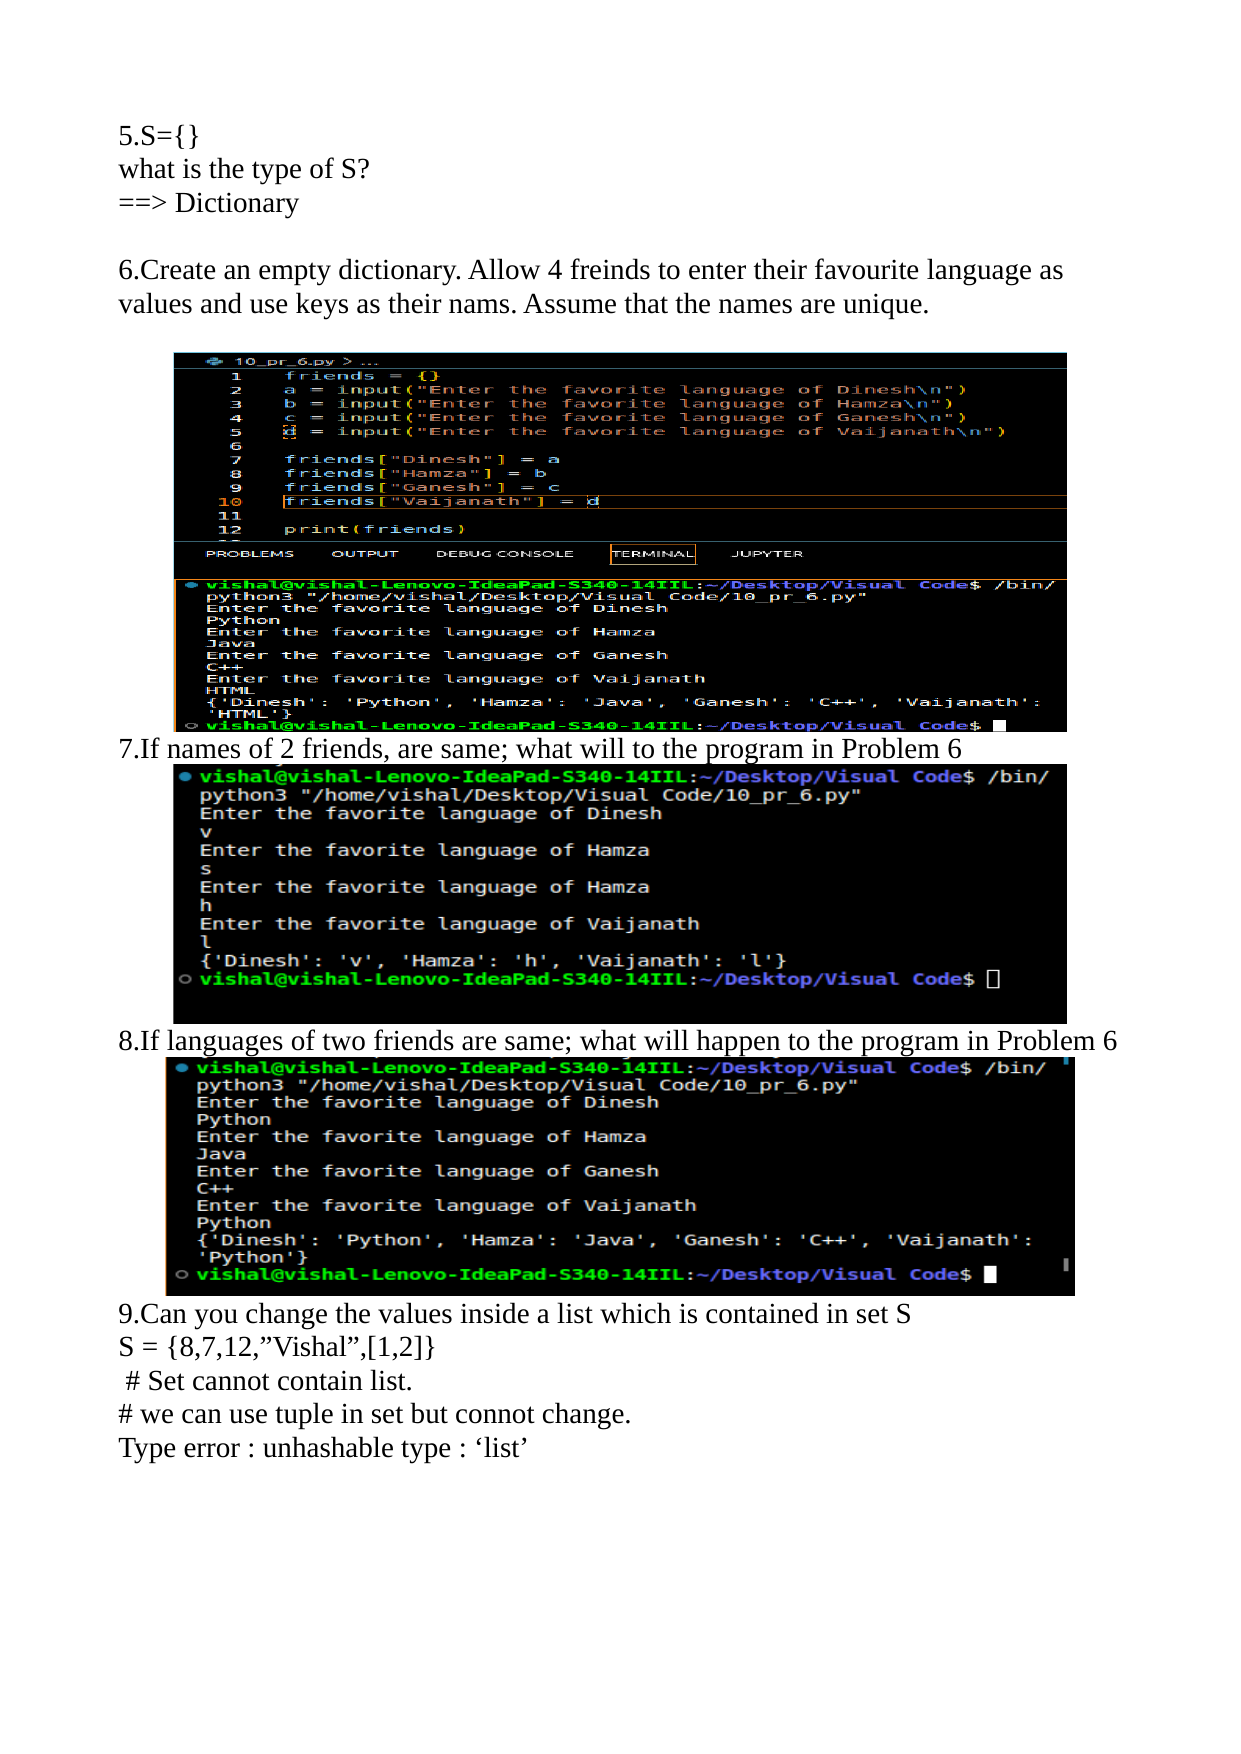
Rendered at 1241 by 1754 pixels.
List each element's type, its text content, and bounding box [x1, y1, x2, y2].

text Type error : unhashable type : ‘list’ [118, 1430, 1122, 1464]
text 7.If names of 2 friends, are same; what will to the program in Problem 6 [118, 353, 1122, 765]
text S = {8,7,12,”Vishal”,[1,2]} [118, 1329, 1122, 1363]
text ==> Dictionary [118, 185, 1122, 219]
text 8.If languages of two friends are same; what will happen to the program in Problem 6 [118, 765, 1122, 1057]
picture [173, 764, 1067, 1024]
text 9.Can you change the values inside a list which is contained in set S [118, 1057, 1122, 1329]
text 5.S={} [118, 118, 1122, 152]
picture [165, 1057, 1075, 1296]
picture [173, 352, 1067, 732]
text # Set cannot contain list. [118, 1363, 1122, 1397]
text # we can use tuple in set but connot change. [118, 1397, 1122, 1430]
text 6.Create an empty dictionary. Allow 4 freinds to enter their favourite language as values and use keys as their nams. Assume that the names are unique. [118, 252, 1122, 319]
text what is the type of S? [118, 152, 1122, 185]
